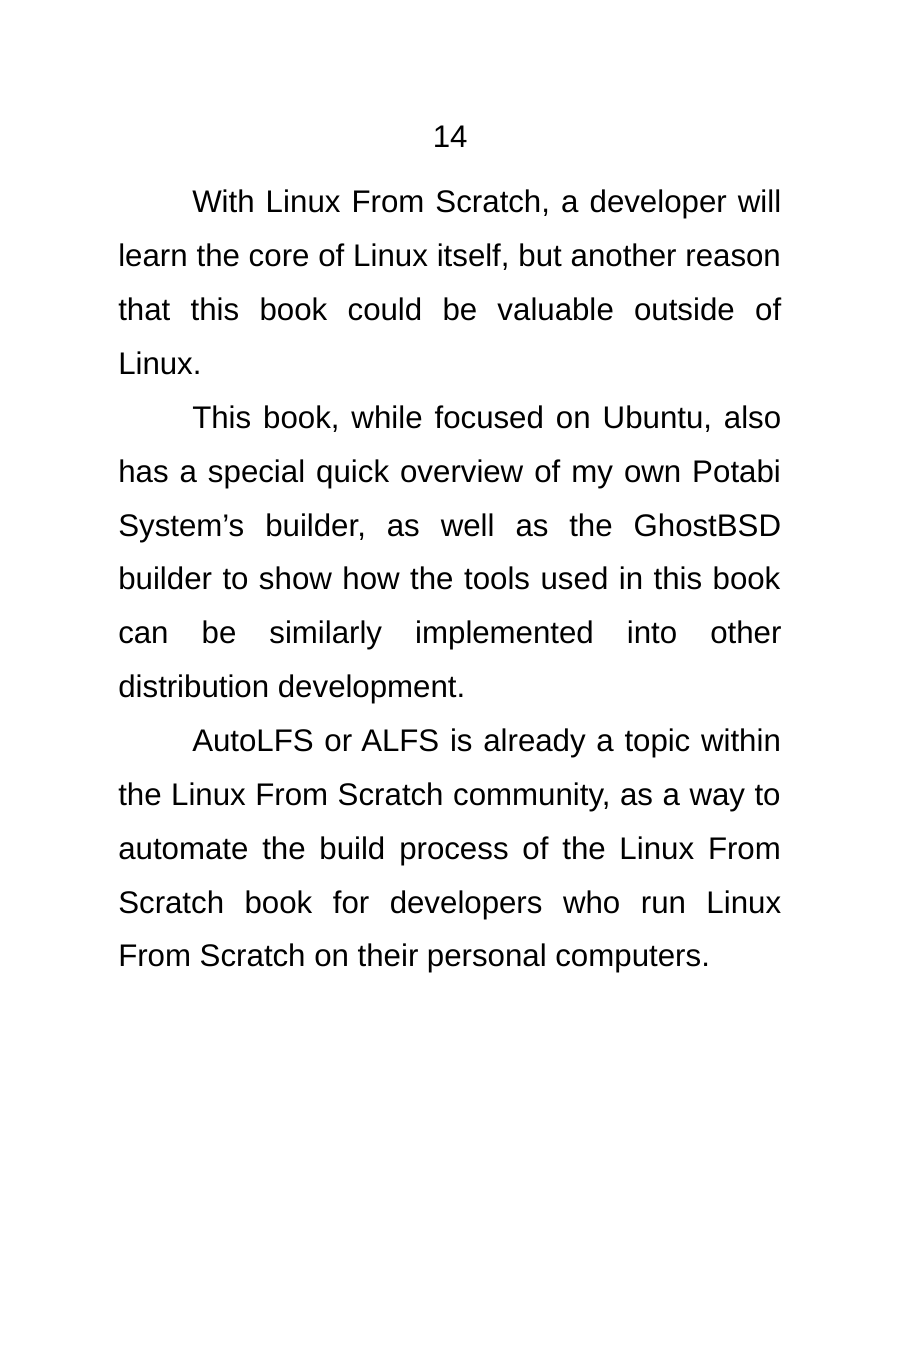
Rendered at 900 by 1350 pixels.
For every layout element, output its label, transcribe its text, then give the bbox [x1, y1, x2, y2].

text AutoLFS or ALFS is already a topic within the Linux From Scratch community, as a way to automate the build process of the Linux From Scratch book for developers who run Linux From Scratch on their personal computers. [118, 722, 782, 973]
text With Linux From Scratch, a developer will learn the core of Linux itself, but another reason that this book could be valuable outside of Linux. [118, 183, 782, 381]
text This book, while focused on Ubuntu, also has a special quick overview of my own Potabi System’s builder, as well as the GhostBSD builder to show how the tools used in this book can be similarly implemented into other distribution development. [118, 399, 782, 704]
